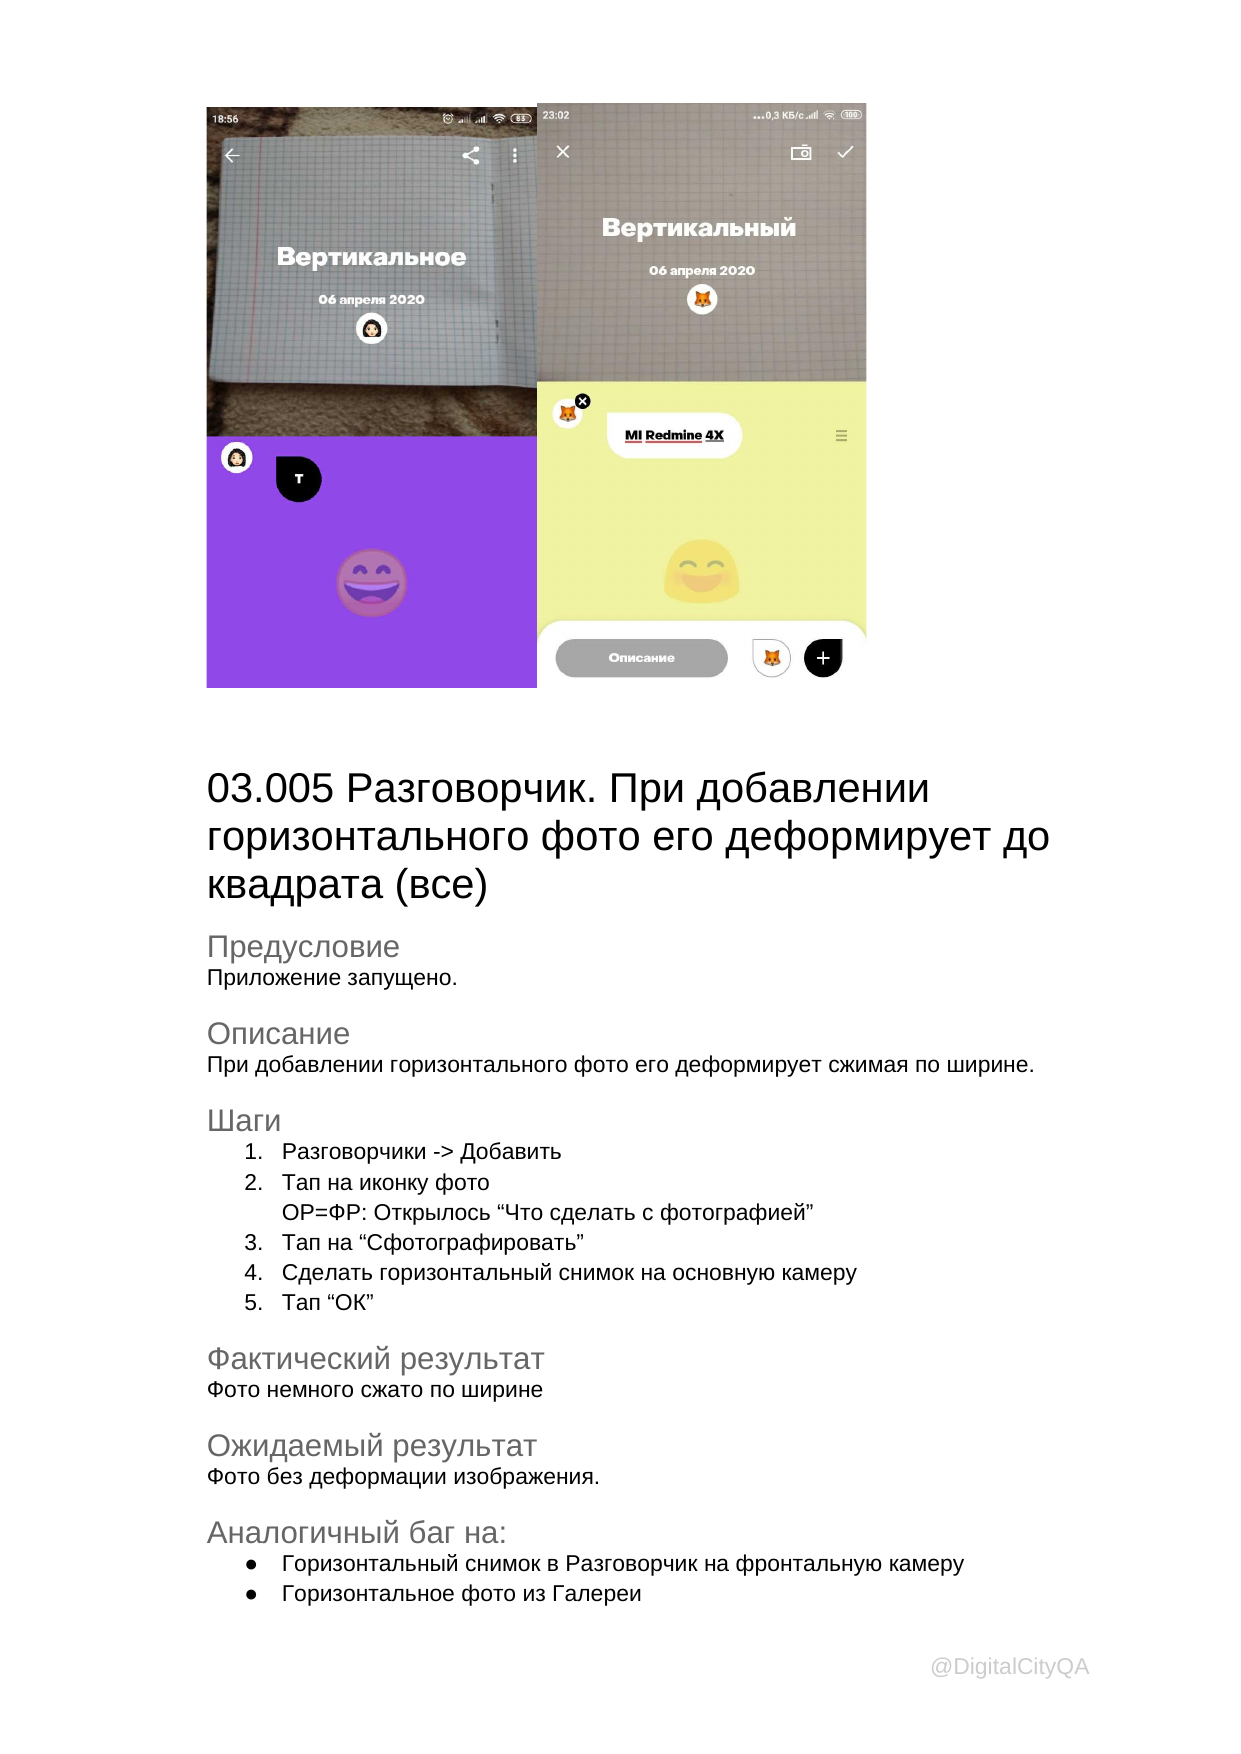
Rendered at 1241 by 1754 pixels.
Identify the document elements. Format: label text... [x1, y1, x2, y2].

text При добавлении горизонтального фото его деформирует сжимая по ширине. [207, 1051, 1122, 1078]
picture [206, 103, 867, 688]
text Фото без деформации изображения. [207, 1463, 1122, 1489]
list Сделать горизонтальный снимок на основную камеру [244, 1259, 1122, 1285]
subtitle Предусловие [207, 928, 1122, 964]
list Тап “ОК” [244, 1289, 1122, 1316]
list Разговорчики -> Добавить [244, 1138, 1122, 1164]
subtitle Фактический результат [207, 1340, 1122, 1376]
list Тап на “Сфотографировать” [244, 1229, 1122, 1255]
subtitle Описание [207, 1015, 1122, 1051]
text Приложение запущено. [207, 964, 1122, 991]
list Горизонтальное фото из Галереи [244, 1580, 1122, 1607]
subtitle Аналогичный баг на: [207, 1514, 1122, 1550]
text Фото немного сжато по ширине [207, 1376, 1122, 1403]
list Тап на иконку фото ОР=ФР: Открылось “Что сделать с фотографией” [244, 1168, 1122, 1225]
list Горизонтальный снимок в Разговорчик на фронтальную камеру [244, 1550, 1122, 1577]
subtitle Ожидаемый результат [207, 1427, 1122, 1463]
subtitle Шаги [207, 1102, 1122, 1138]
subtitle 03.005 Разговорчик. При добавлении горизонтального фото его деформирует до квадрата (все) [207, 764, 1122, 907]
